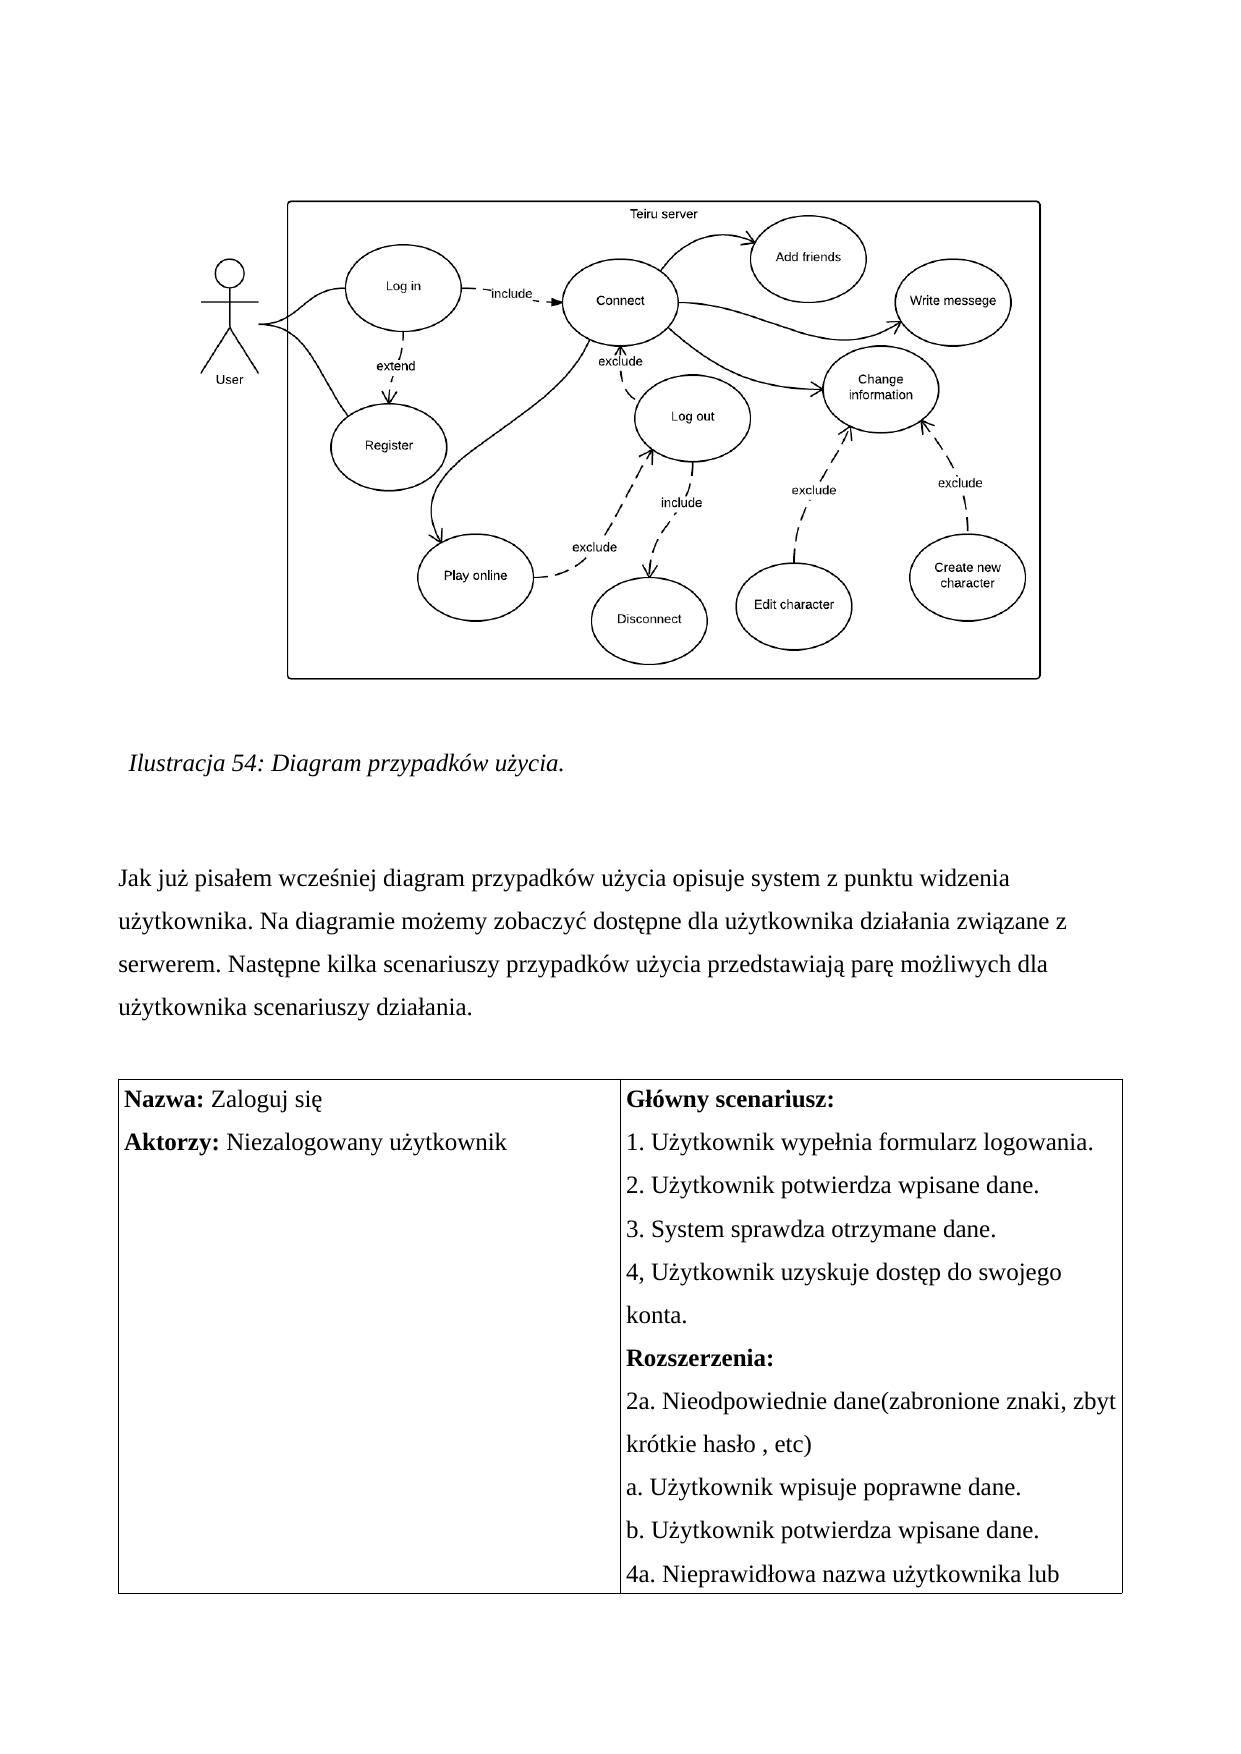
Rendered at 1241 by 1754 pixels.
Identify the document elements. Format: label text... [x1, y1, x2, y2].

table_header Główny scenariusz: 1. Użytkownik wypełnia formularz logowania. 2. Użytkownik potwierdza wpisane dane. 3. System sprawdza otrzymane dane. 4, Użytkownik uzyskuje dostęp do swojego konta. Rozszerzenia: 2a. Nieodpowiednie dane(zabronione znaki, zbyt krótkie hasło , etc) a. Użytkownik wpisuje poprawne dane. b. Użytkownik potwierdza wpisane dane. 4a. Nieprawidłowa nazwa użytkownika lub [621, 1080, 1122, 1593]
table_header Nazwa: Zaloguj się Aktorzy: Niezalogowany użytkownik [119, 1080, 620, 1593]
text Ilustracja 54: Diagram przypadków użycia. [128, 748, 1112, 777]
picture [128, 143, 1112, 748]
text Jak już pisałem wcześniej diagram przypadków użycia opisuje system z punktu widzenia użytkownika. Na diagramie możemy zobaczyć dostępne dla użytkownika działania związane z serwerem. Następne kilka scenariuszy przypadków użycia przedstawiają parę możliwych dla użytkownika scenariuszy działania. [118, 863, 1122, 1021]
